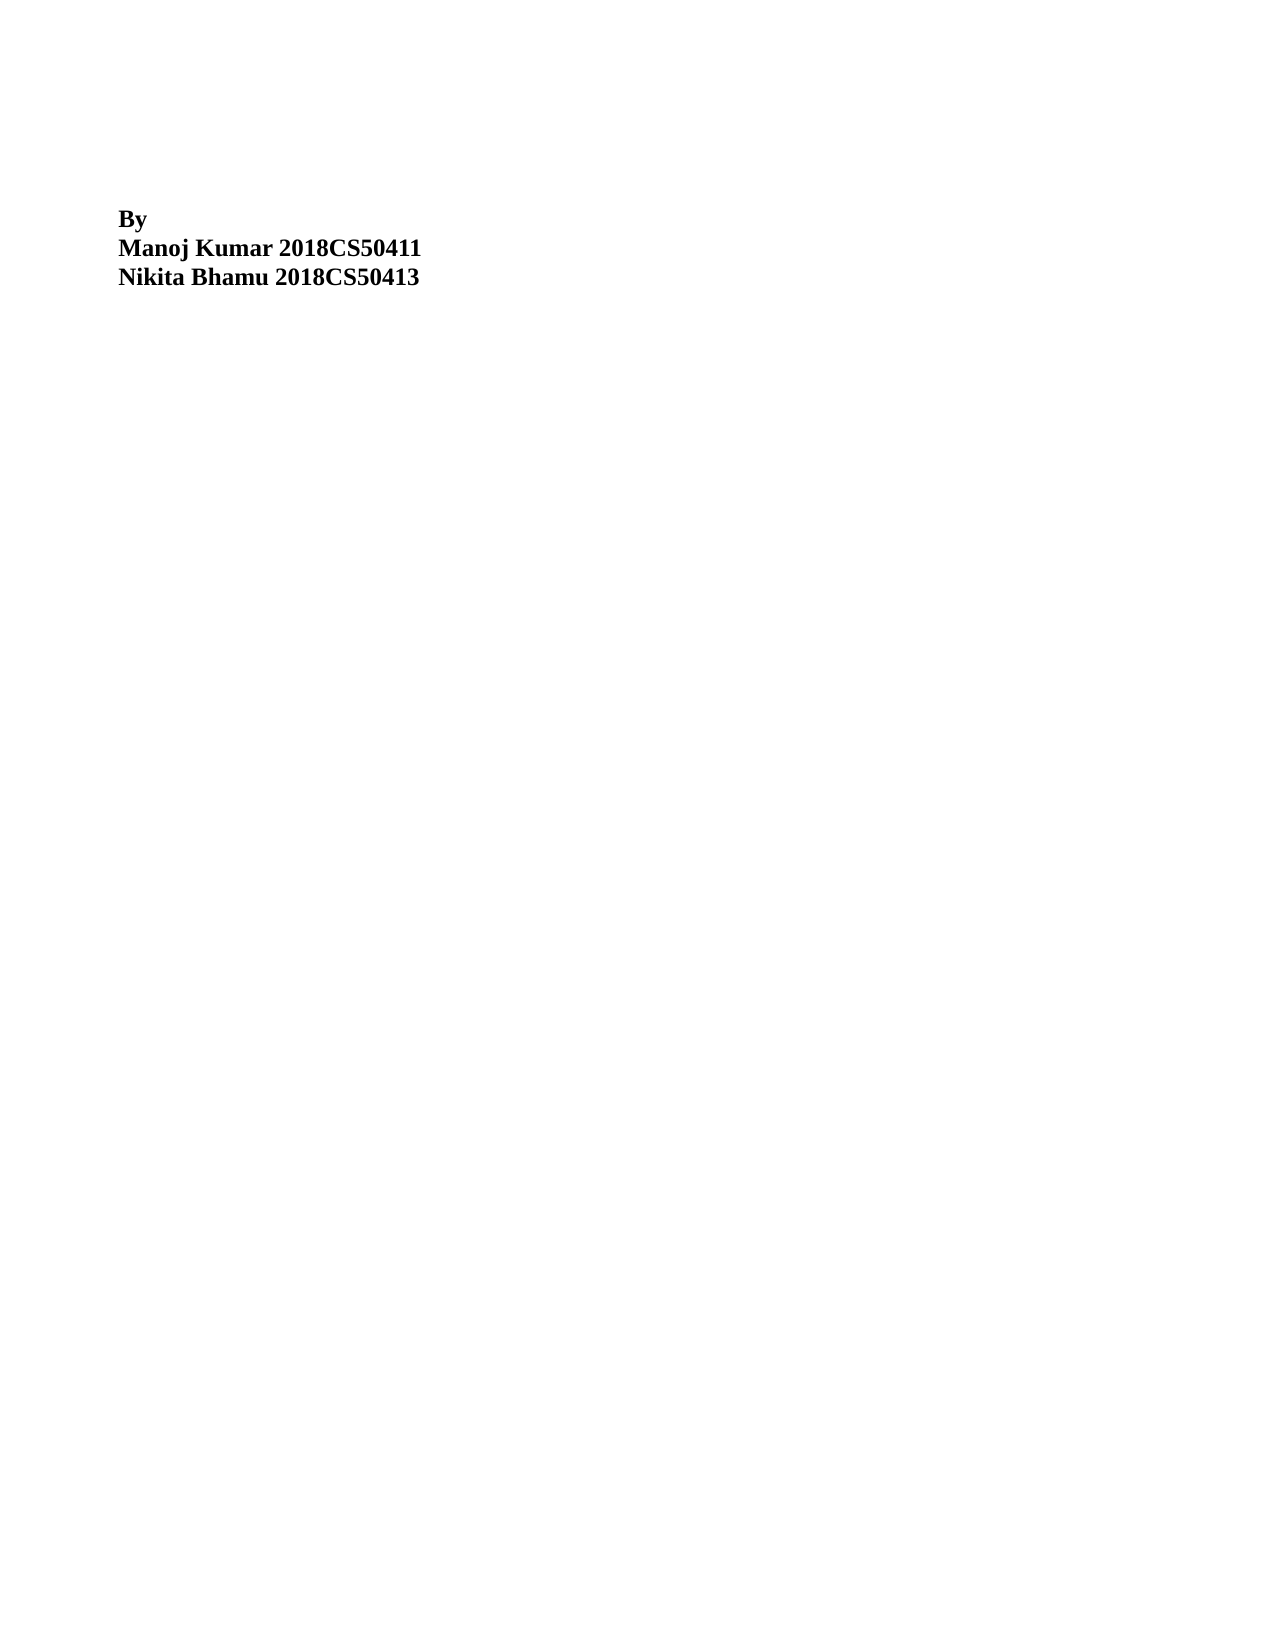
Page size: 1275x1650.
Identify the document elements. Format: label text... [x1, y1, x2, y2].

text By [118, 204, 1157, 233]
text Manoj Kumar 2018CS50411 [118, 233, 1157, 262]
text Nikita Bhamu 2018CS50413 [118, 262, 1157, 291]
